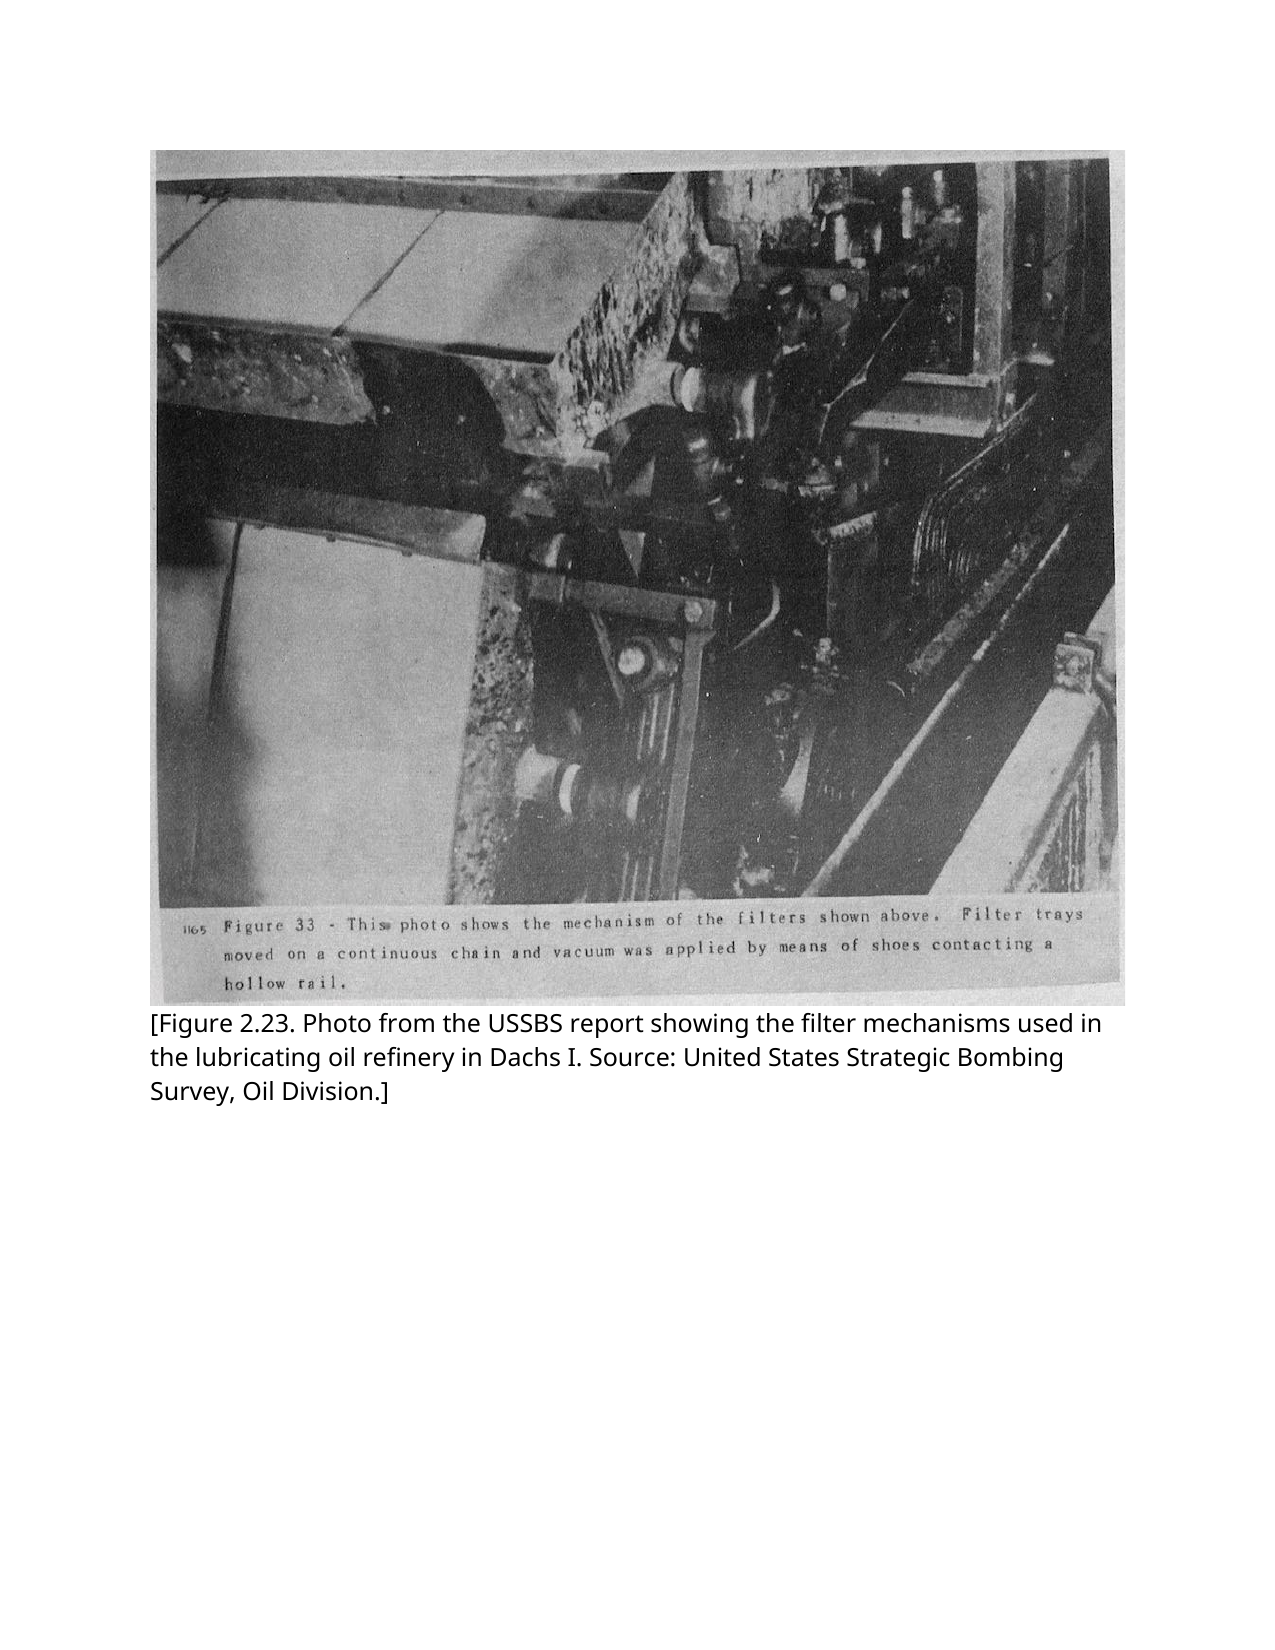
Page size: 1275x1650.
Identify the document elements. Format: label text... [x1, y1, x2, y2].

text [Figure 2.23. Photo from the USSBS report showing the filter mechanisms used in the lubricating oil refinery in Dachs I. Source: United States Strategic Bombing Survey, Oil Division.] [150, 1006, 1125, 1108]
picture [150, 150, 1125, 1006]
